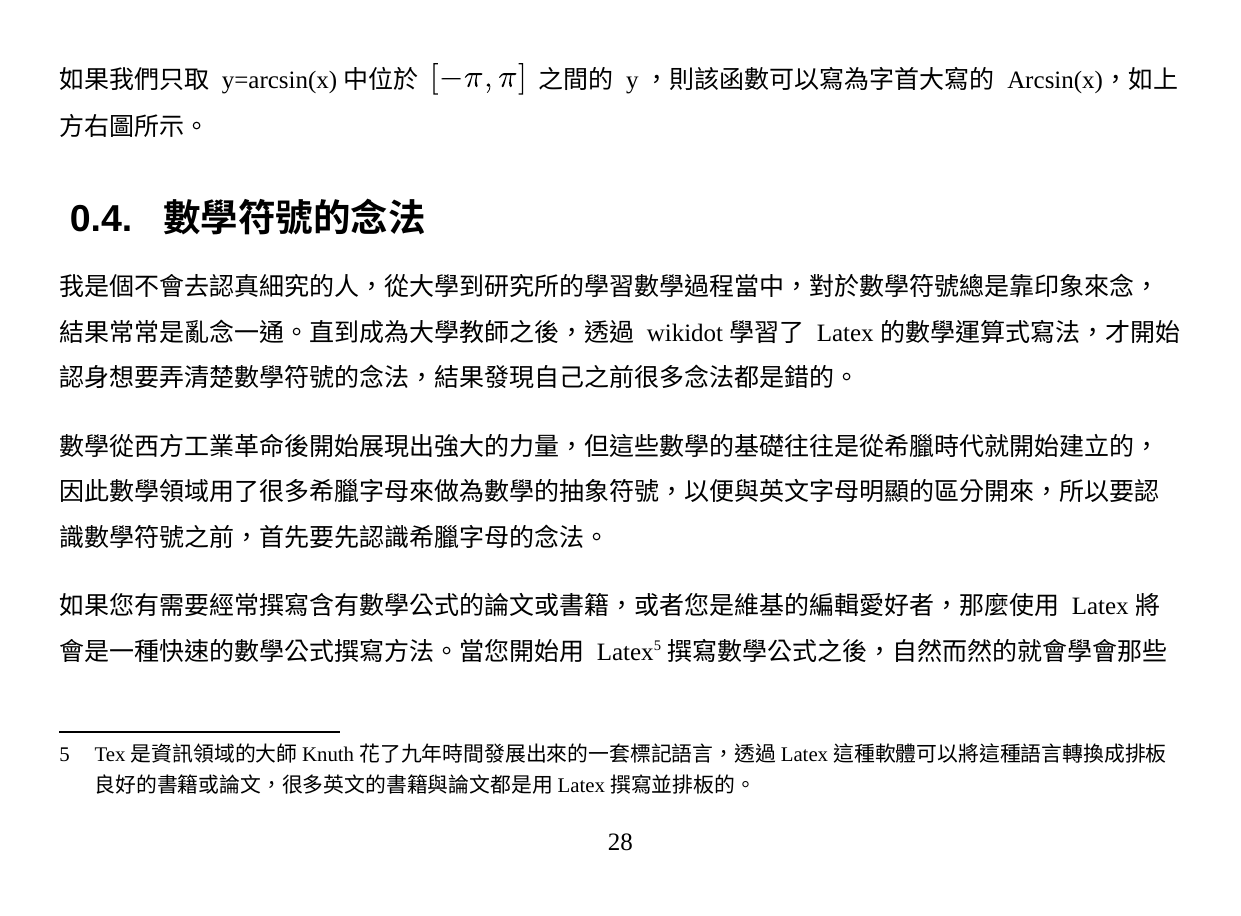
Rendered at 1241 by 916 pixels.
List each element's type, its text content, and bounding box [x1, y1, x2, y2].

subtitle 數學符號的念法 [59, 188, 1181, 243]
text Tex 是資訊領域的大師 Knuth 花了九年時間發展出來的一套標記語言，透過 Latex 這種軟體可以將這種語言轉換成排板良好的書籍或論文，很多英文的書籍與論文都是用 Latex 撰寫並排板的。 [59, 738, 1181, 798]
text 數學從西方工業革命後開始展現出強大的力量，但這些數學的基礎往往是從希臘時代就開始建立的，因此數學領域用了很多希臘字母來做為數學的抽象符號，以便與英文字母明顯的區分開來，所以要認識數學符號之前，首先要先認識希臘字母的念法。 [59, 426, 1181, 553]
text 如果我們只取 y=arcsin(x) 中位於 之間的 y ，則該函數可以寫為字首大寫的 Arcsin(x)，如上方右圖所示。 [59, 59, 1181, 142]
text 如果您有需要經常撰寫含有數學公式的論文或書籍，或者您是維基的編輯愛好者，那麼使用 Latex 將會是一種快速的數學公式撰寫方法。當您開始用 Latex 撰寫數學公式之後，自然而然的就會學會那些 [59, 586, 1181, 667]
text 我是個不會去認真細究的人，從大學到研究所的學習數學過程當中，對於數學符號總是靠印象來念，結果常常是亂念一通。直到成為大學教師之後，透過 wikidot 學習了 Latex 的數學運算式寫法，才開始認身想要弄清楚數學符號的念法，結果發現自己之前很多念法都是錯的。 [59, 267, 1181, 394]
